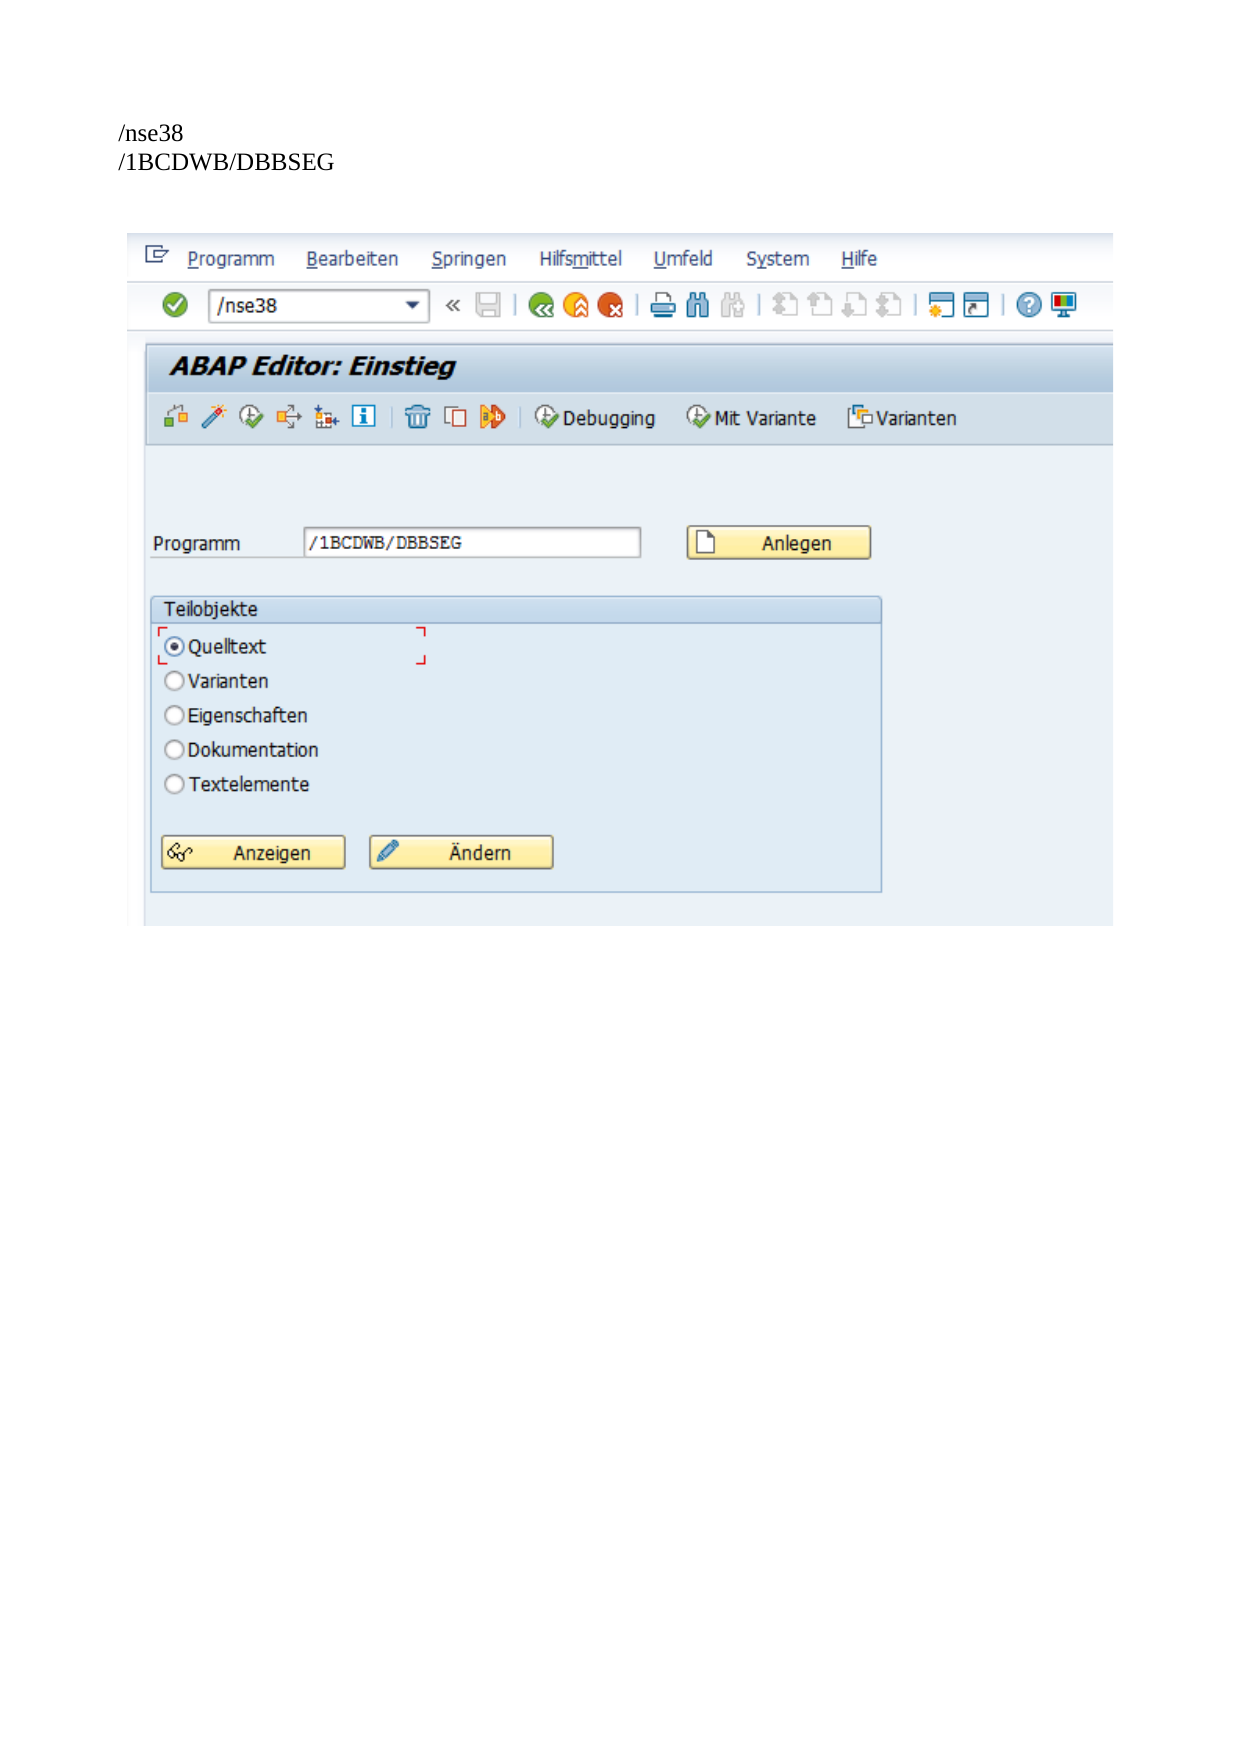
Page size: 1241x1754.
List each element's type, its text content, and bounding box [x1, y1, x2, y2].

text /nse38 [118, 118, 1122, 147]
text /1BCDWB/DBBSEG [118, 147, 1122, 176]
picture [127, 233, 1114, 926]
